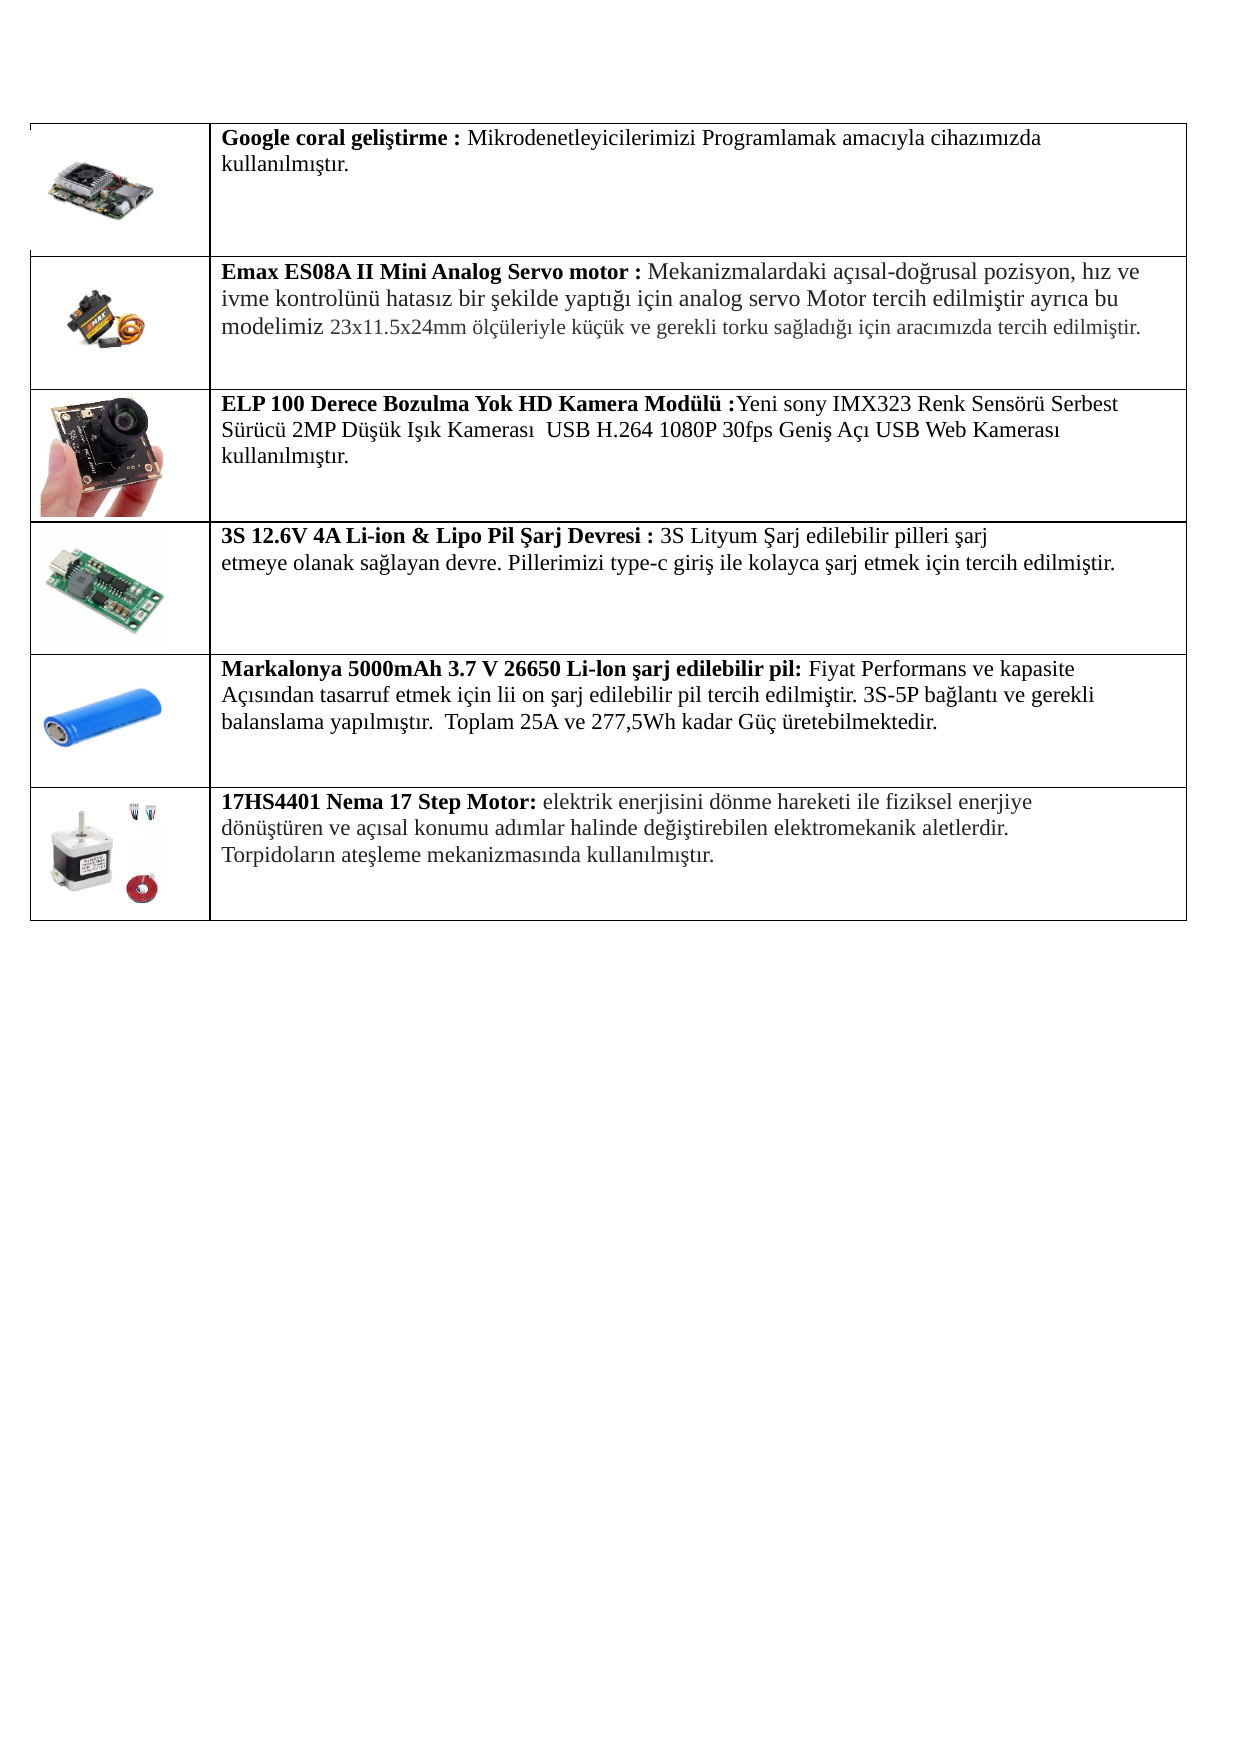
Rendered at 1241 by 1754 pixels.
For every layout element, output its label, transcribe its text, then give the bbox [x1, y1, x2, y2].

table_cell [31, 523, 41, 653]
table_cell [168, 523, 209, 653]
picture [39, 656, 166, 780]
table_cell [31, 390, 209, 521]
table_cell [31, 788, 209, 920]
table_cell 17HS4401 Nema 17 Step Motor: elektrik enerjisini dönme hareketi ile fiziksel enerjiye dönüştüren ve açısal konumu adımlar halinde değiştirebilen elektromekanik aletlerdir. Torpidoların ateşleme mekanizmasında kullanılmıştır. [211, 788, 1186, 920]
table_cell 3S 12.6V 4A Li-ion & Lipo Pil Şarj Devresi : 3S Lityum Şarj edilebilir pilleri şarj etmeye olanak sağlayan devre. Pillerimizi type-c giriş ile kolayca şarj etmek için tercih edilmiştir. [211, 523, 1186, 654]
picture [40, 788, 168, 913]
table_cell [31, 258, 209, 388]
table_cell [31, 124, 209, 256]
picture [41, 257, 172, 386]
picture [40, 390, 167, 517]
table_cell Markalonya 5000mAh 3.7 V 26650 Li-lon şarj edilebilir pil: Fiyat Performans ve kapasite Açısından tasarruf etmek için lii on şarj edilebilir pil tercih edilmiştir. 3S-5P bağlantı ve gerekli balanslama yapılmıştır. Toplam 25A ve 277,5Wh kadar Güç üretebilmektedir. [211, 655, 1186, 787]
picture [30, 130, 169, 250]
table_cell ELP 100 Derece Bozulma Yok HD Kamera Modülü :Yeni sony IMX323 Renk Sensörü Serbest Sürücü 2MP Düşük Işık Kamerası USB H.264 1080P 30fps Geniş Açı USB Web Kamerası kullanılmıştır. [211, 390, 1186, 521]
table_cell Emax ES08A II Mini Analog Servo motor : Mekanizmalardaki açısal-doğrusal pozisyon, hız ve ivme kontrolünü hatasız bir şekilde yaptığı için analog servo Motor tercih edilmiştir ayrıca bu modelimiz 23x11.5x24mm ölçüleriyle küçük ve gerekli torku sağladığı için aracımızda tercih edilmiştir. [211, 257, 1186, 388]
table_cell [31, 655, 209, 787]
picture [41, 523, 168, 654]
table_cell Google coral geliştirme : Mikrodenetleyicilerimizi Programlamak amacıyla cihazımızda kullanılmıştır. [211, 124, 1186, 256]
